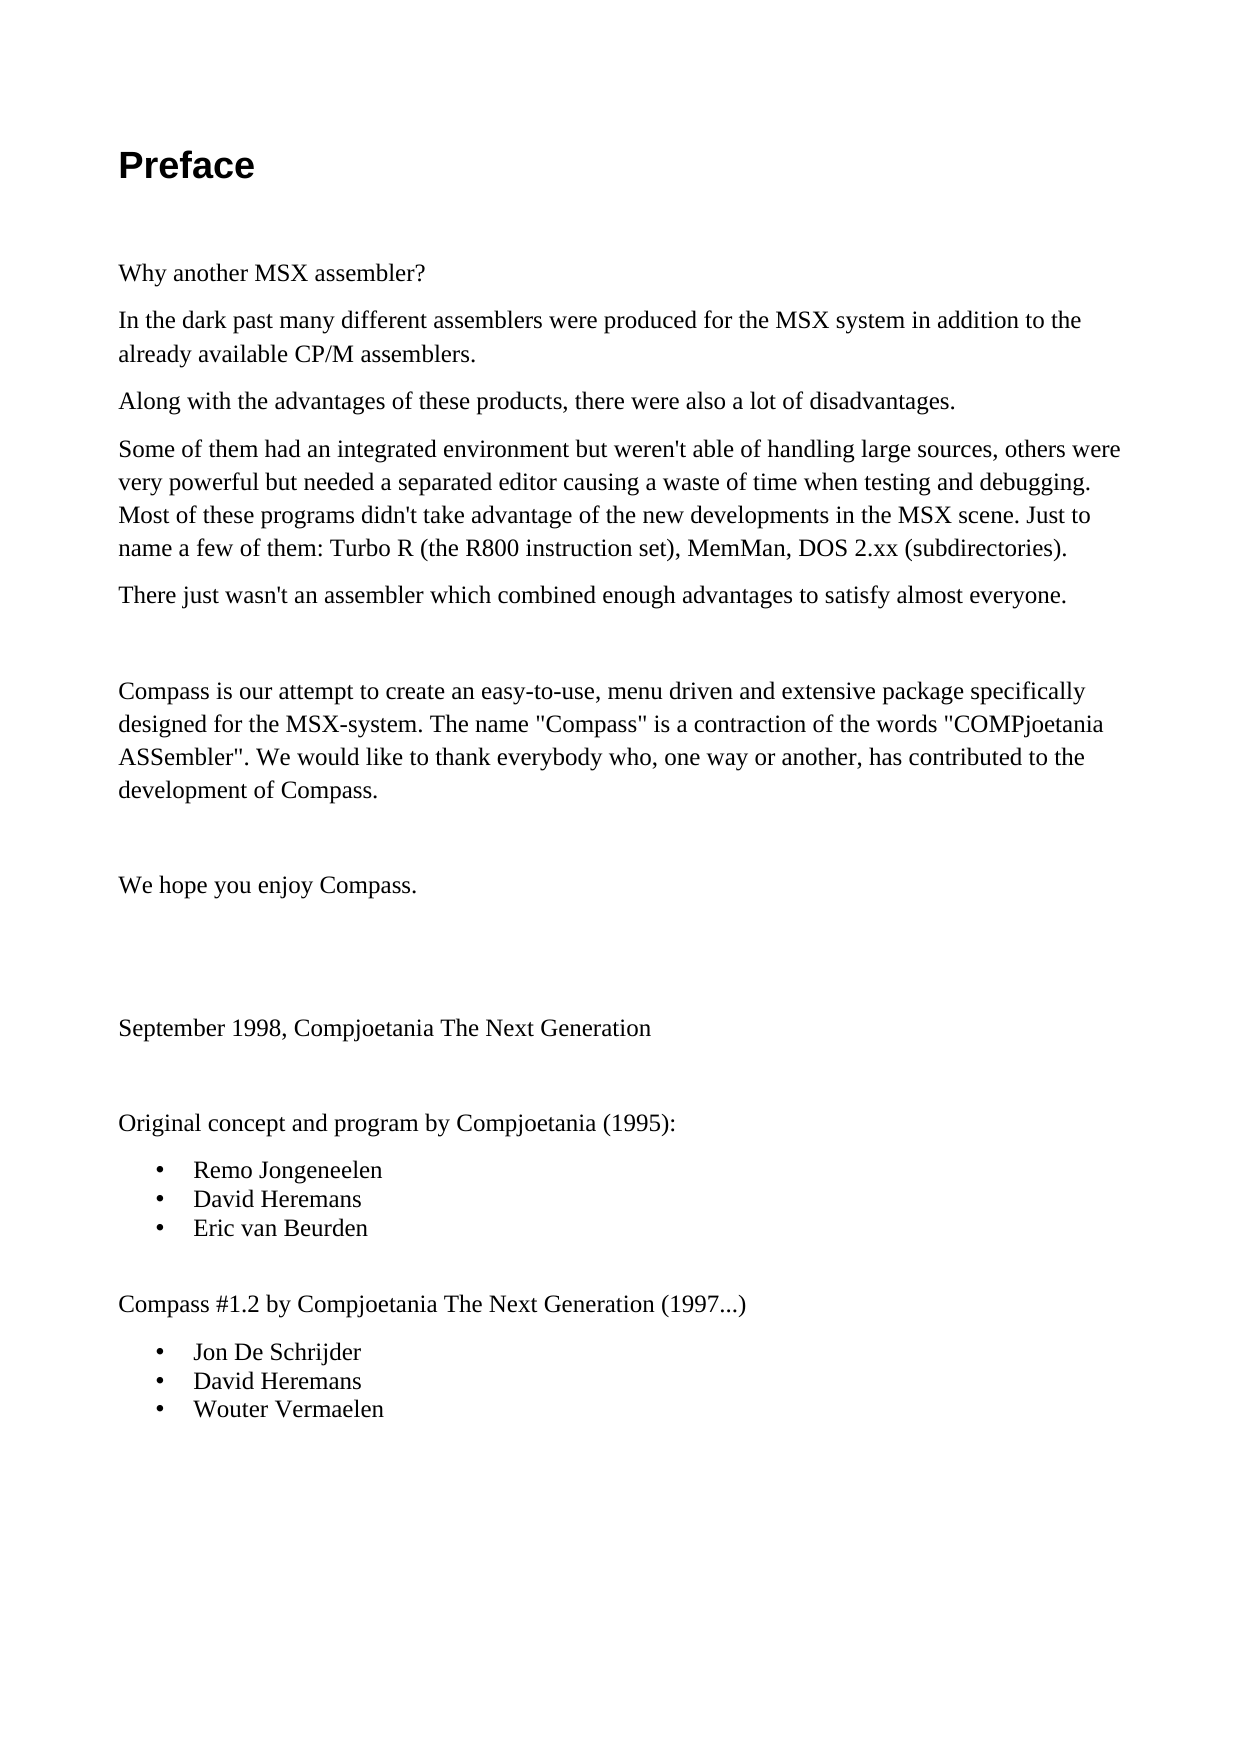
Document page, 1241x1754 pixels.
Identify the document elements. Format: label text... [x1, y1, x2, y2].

text Why another MSX assembler? [118, 258, 1122, 287]
list Wouter Vermaelen [156, 1394, 1122, 1423]
list Jon De Schrijder [156, 1337, 1122, 1366]
text Compass is our attempt to create an easy-to-use, menu driven and extensive package specifically designed for the MSX-system. The name "Compass" is a contraction of the words "COMPjoetania ASSembler". We would like to thank everybody who, one way or another, has contributed to the development of Compass. [118, 676, 1122, 803]
list Remo Jongeneelen [156, 1156, 1122, 1184]
list Eric van Beurden [156, 1213, 1122, 1242]
text In the dark past many different assemblers were produced for the MSX system in addition to the already available CP/M assemblers. [118, 306, 1122, 367]
subtitle Preface [118, 143, 1122, 187]
list David Heremans [156, 1184, 1122, 1213]
text Along with the advantages of these products, there were also a lot of disadvantages. [118, 386, 1122, 415]
text September 1998, Compjoetania The Next Generation [118, 1013, 1122, 1042]
text We hope you enjoy Compass. [118, 870, 1122, 899]
list David Heremans [156, 1366, 1122, 1394]
text Original concept and program by Compjoetania (1995): [118, 1108, 1122, 1137]
text There just wasn't an assembler which combined enough advantages to satisfy almost everyone. [118, 581, 1122, 609]
text Compass #1.2 by Compjoetania The Next Generation (1997...) [118, 1289, 1122, 1318]
text Some of them had an integrated environment but weren't able of handling large sources, others were very powerful but needed a separated editor causing a waste of time when testing and debugging. Most of these programs didn't take advantage of the new developments in the MSX scene. Just to name a few of them: Turbo R (the R800 instruction set), MemMan, DOS 2.xx (subdirectories). [118, 434, 1122, 562]
